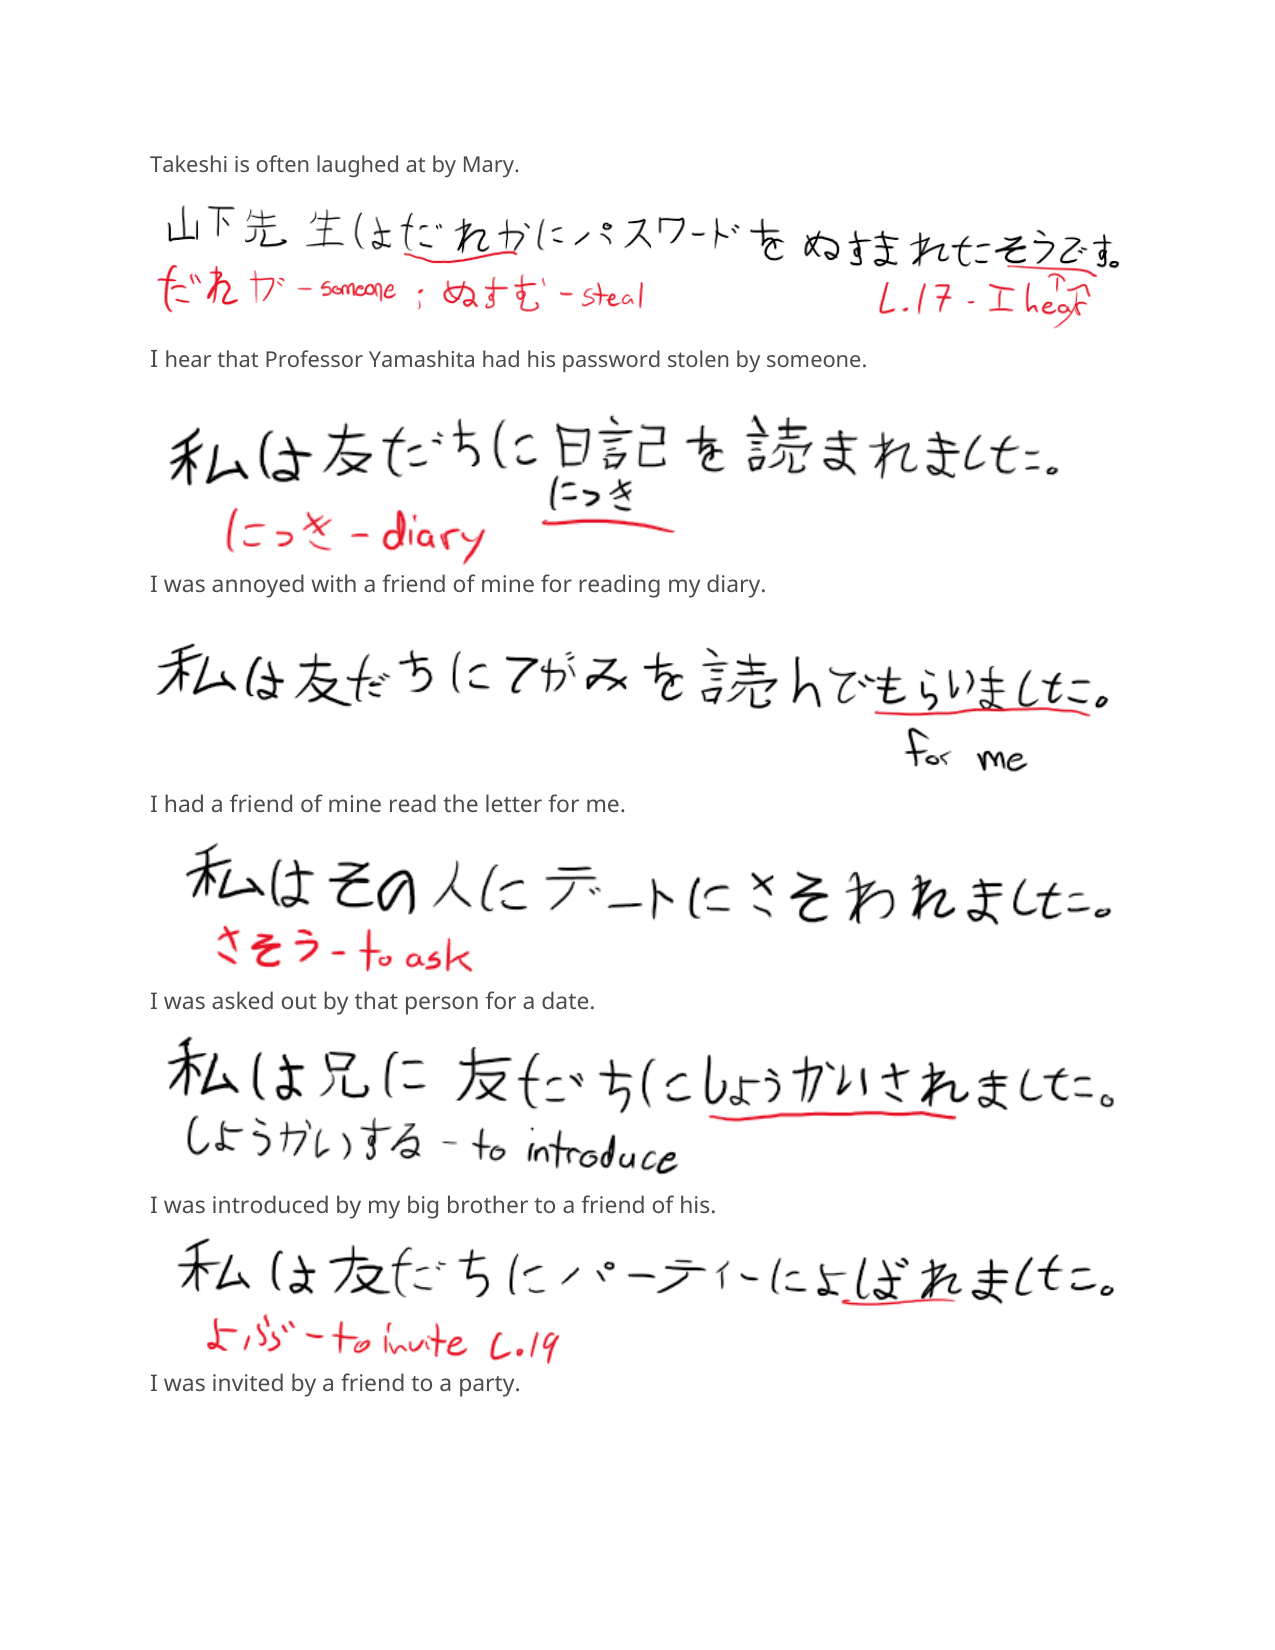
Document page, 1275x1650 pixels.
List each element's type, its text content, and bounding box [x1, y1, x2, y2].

picture [150, 629, 1125, 787]
text I had a friend of mine read the letter for me. [150, 788, 1125, 819]
picture [150, 1221, 1125, 1368]
text I was invited by a friend to a party. [150, 1368, 1125, 1399]
text I was introduced by my big brother to a friend of his. [150, 1189, 1125, 1220]
text Takeshi is often laughed at by Mary. [150, 149, 1125, 179]
picture [150, 1018, 1125, 1189]
picture [150, 820, 1125, 984]
text I hear that Professor Yamashita had his password stolen by someone. [150, 342, 1125, 374]
picture [150, 180, 1125, 341]
picture [150, 407, 1074, 567]
text I was annoyed with a friend of mine for reading my diary. [150, 568, 1125, 600]
text I was asked out by that person for a date. [150, 985, 1125, 1016]
